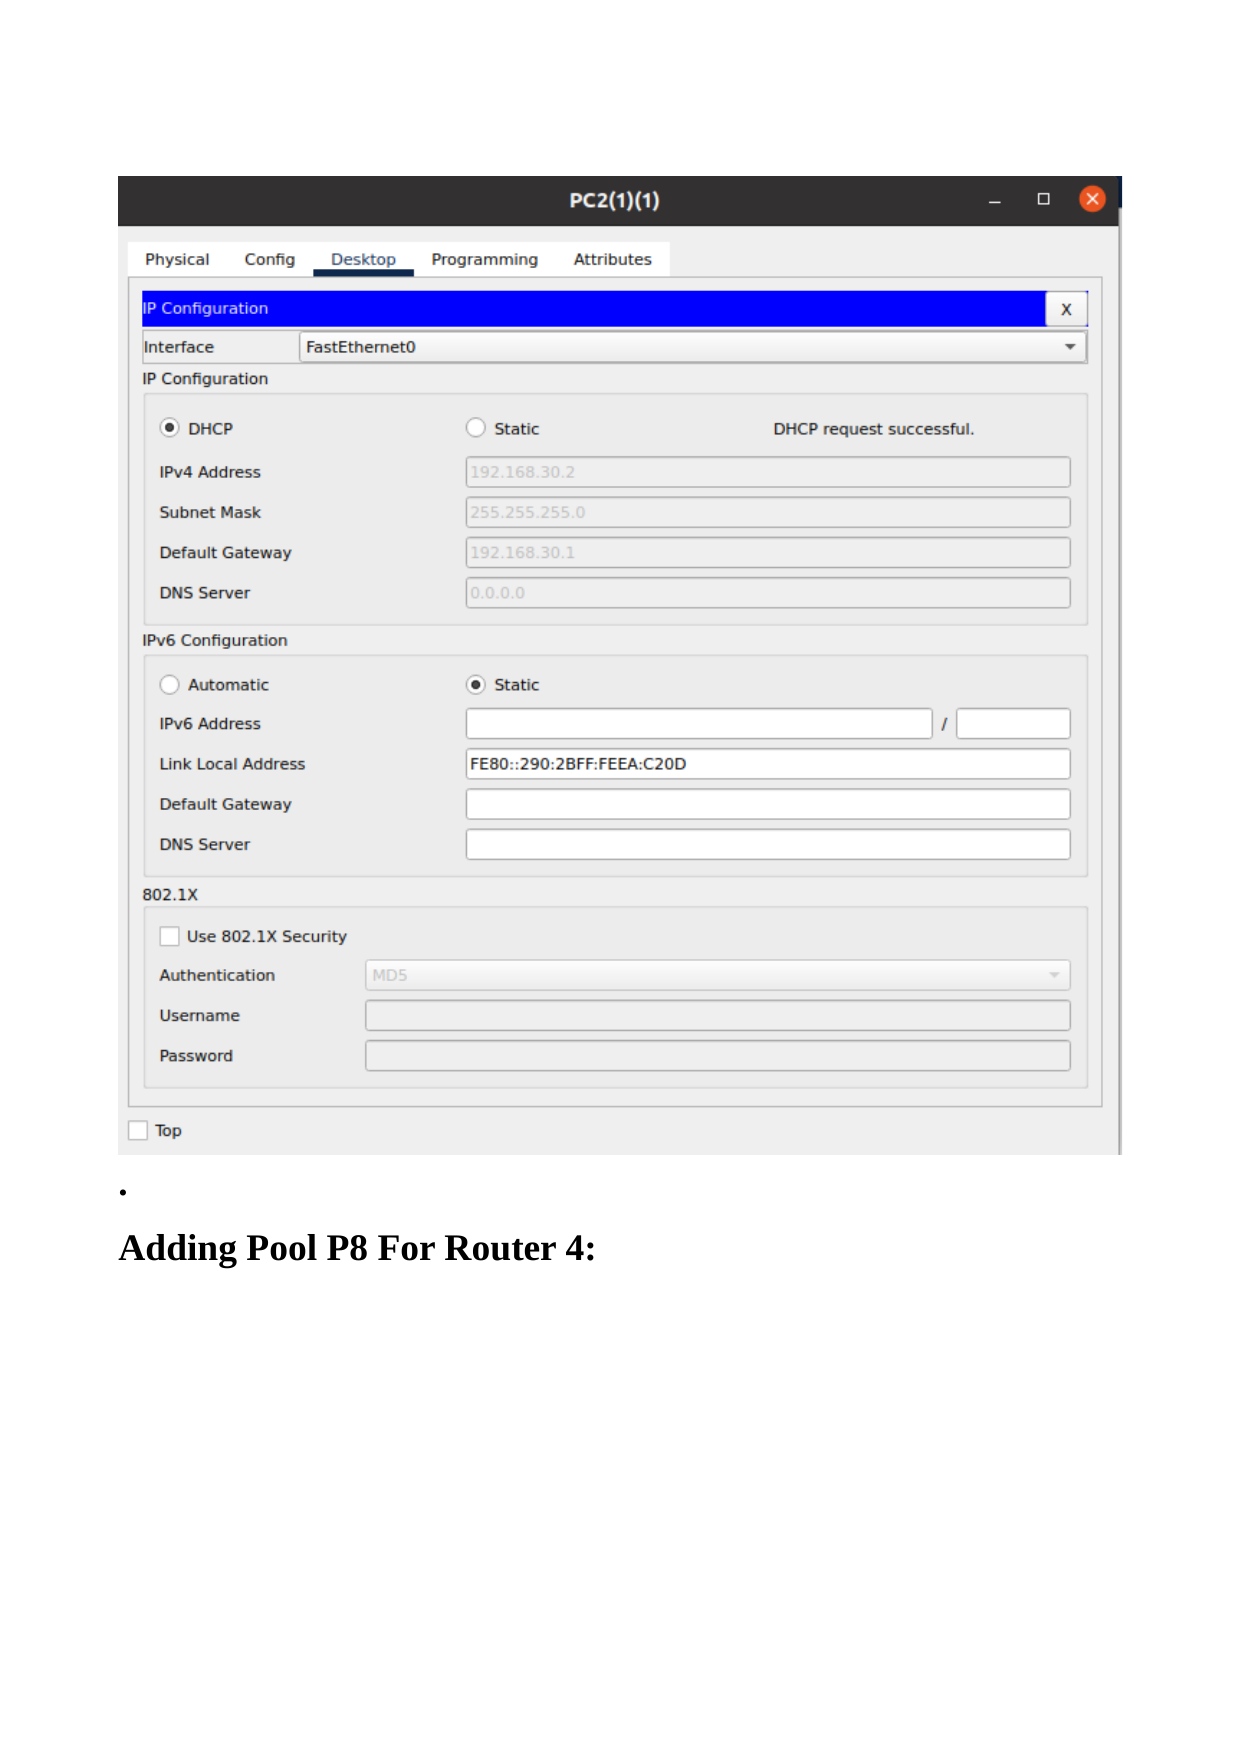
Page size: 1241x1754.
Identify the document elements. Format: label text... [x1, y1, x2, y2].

text Adding Pool P8 For Router 4: [118, 1225, 1122, 1268]
picture [118, 176, 1123, 1155]
text . [118, 1155, 1122, 1204]
